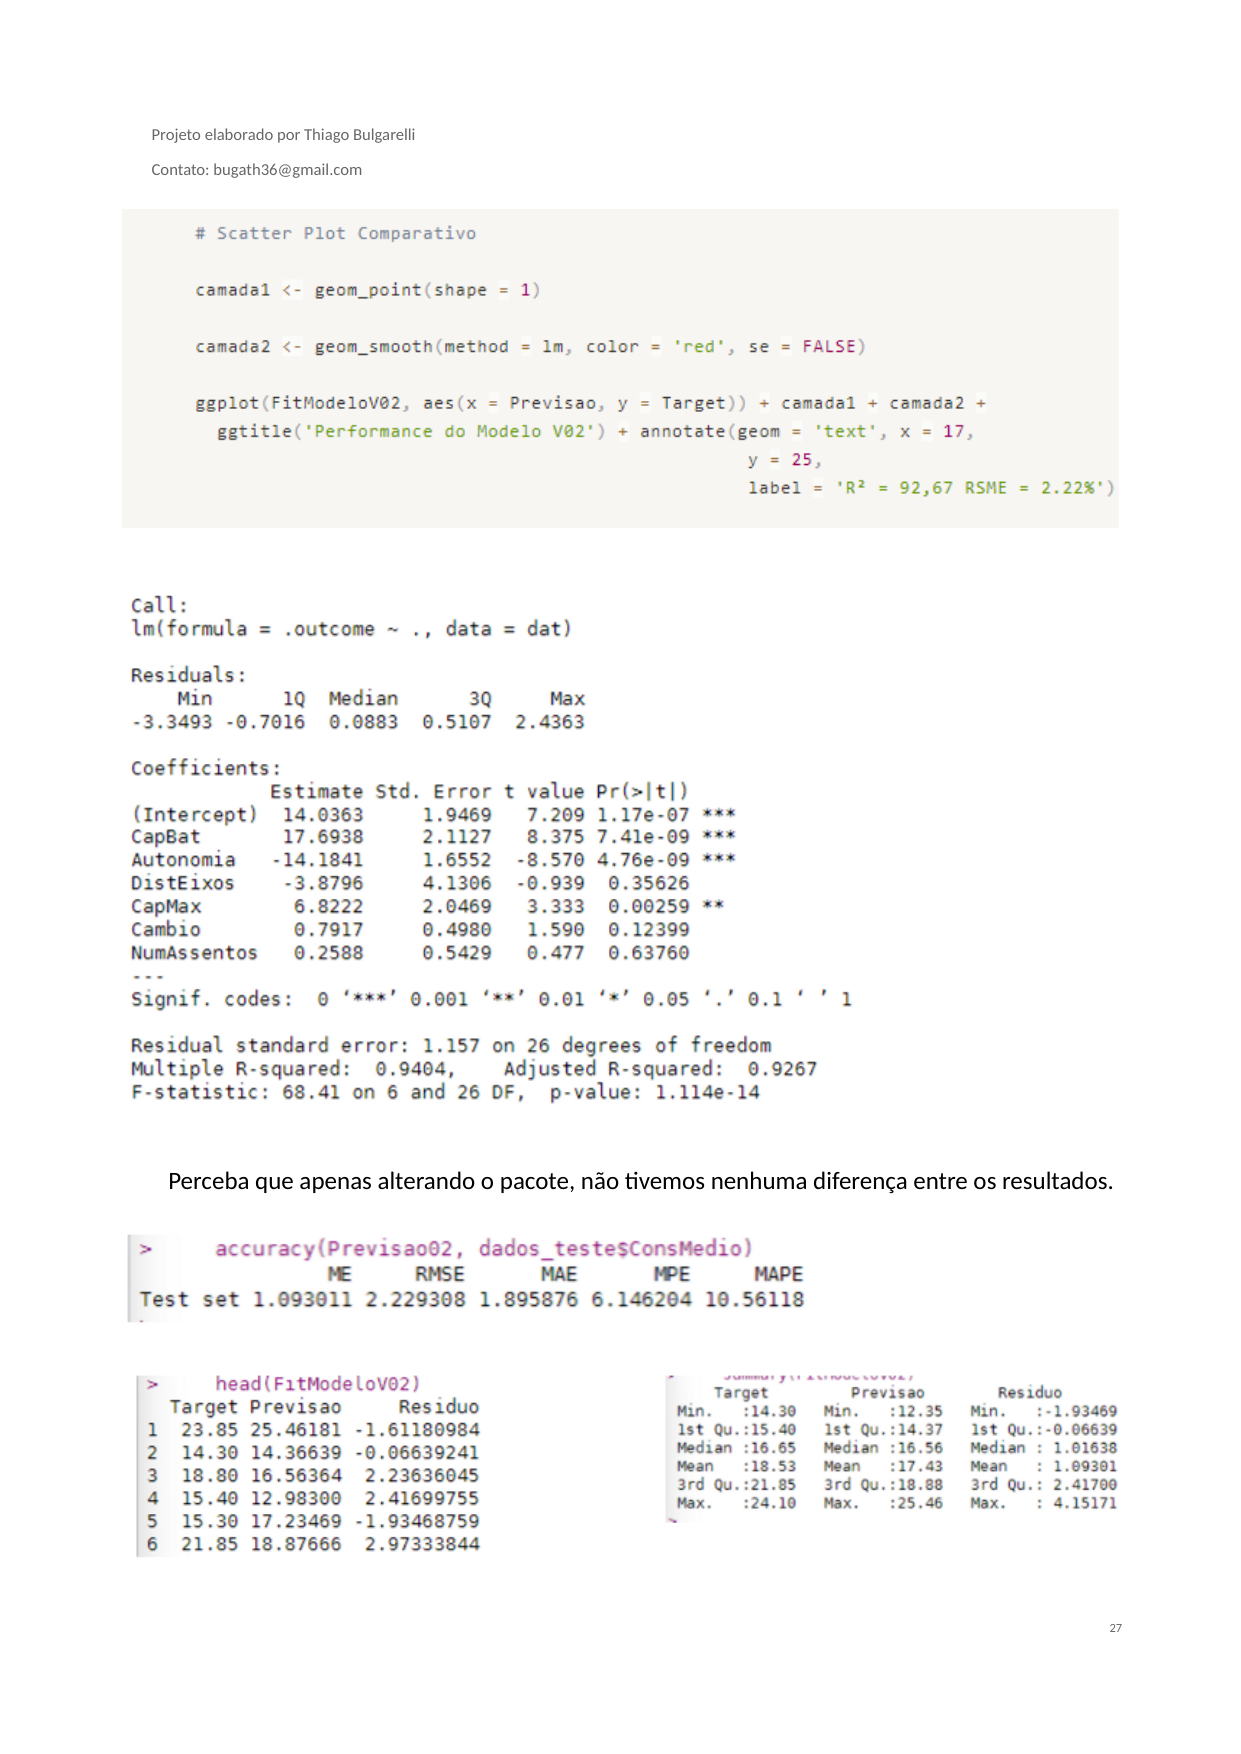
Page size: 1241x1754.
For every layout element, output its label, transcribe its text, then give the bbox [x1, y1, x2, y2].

picture [127, 1228, 826, 1332]
text Perceba que apenas alterando o pacote, não tivemos nenhuma diferença entre os resultados. [118, 1165, 1122, 1195]
picture [118, 583, 1104, 1111]
picture [121, 209, 1119, 528]
picture [121, 1363, 1119, 1563]
